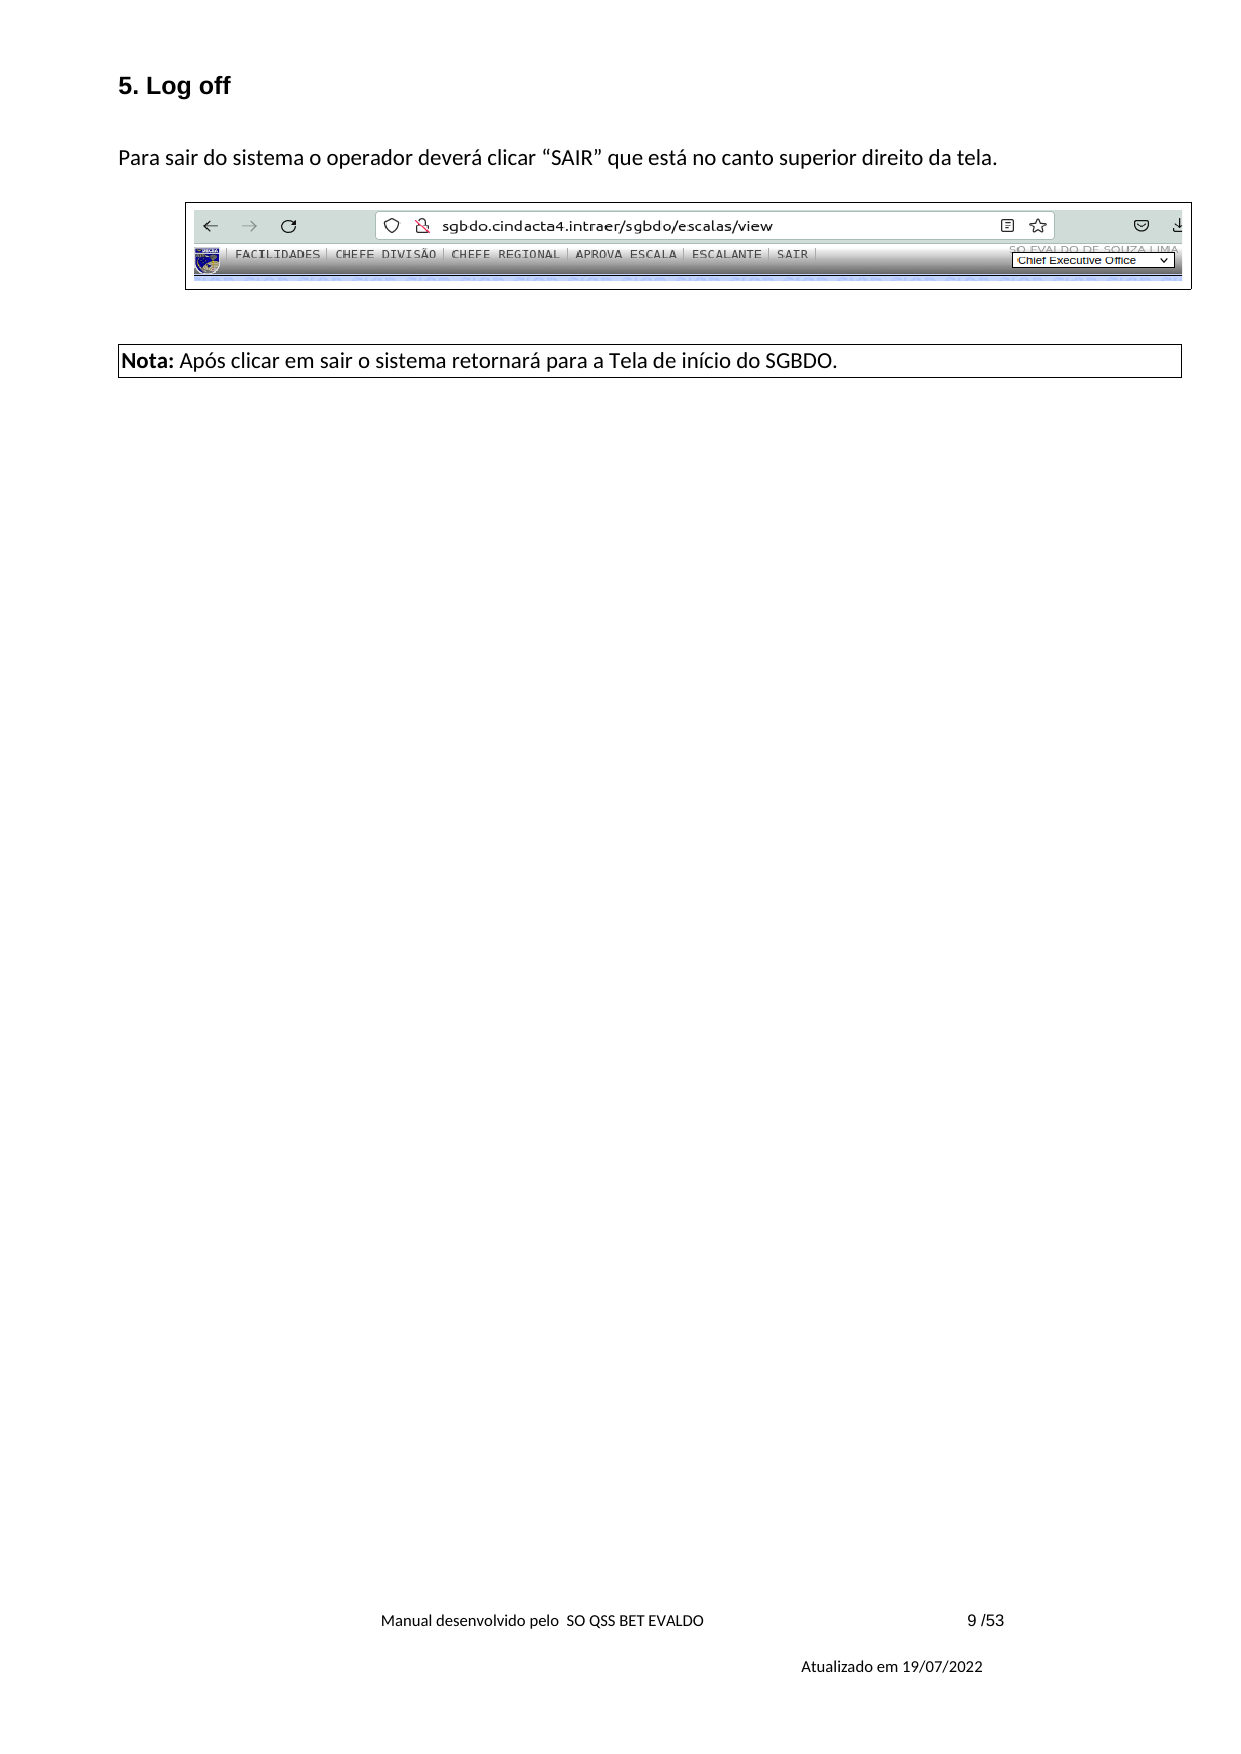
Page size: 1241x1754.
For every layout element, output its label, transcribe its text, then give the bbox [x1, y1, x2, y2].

text Nota: Após clicar em sair o sistema retornará para a Tela de início do SGBDO. [119, 345, 1181, 377]
picture [194, 210, 1183, 281]
subtitle 5. Log off [118, 71, 1023, 99]
text Para sair do sistema o operador deverá clicar “SAIR” que está no canto superior direito da tela. [118, 143, 1181, 171]
